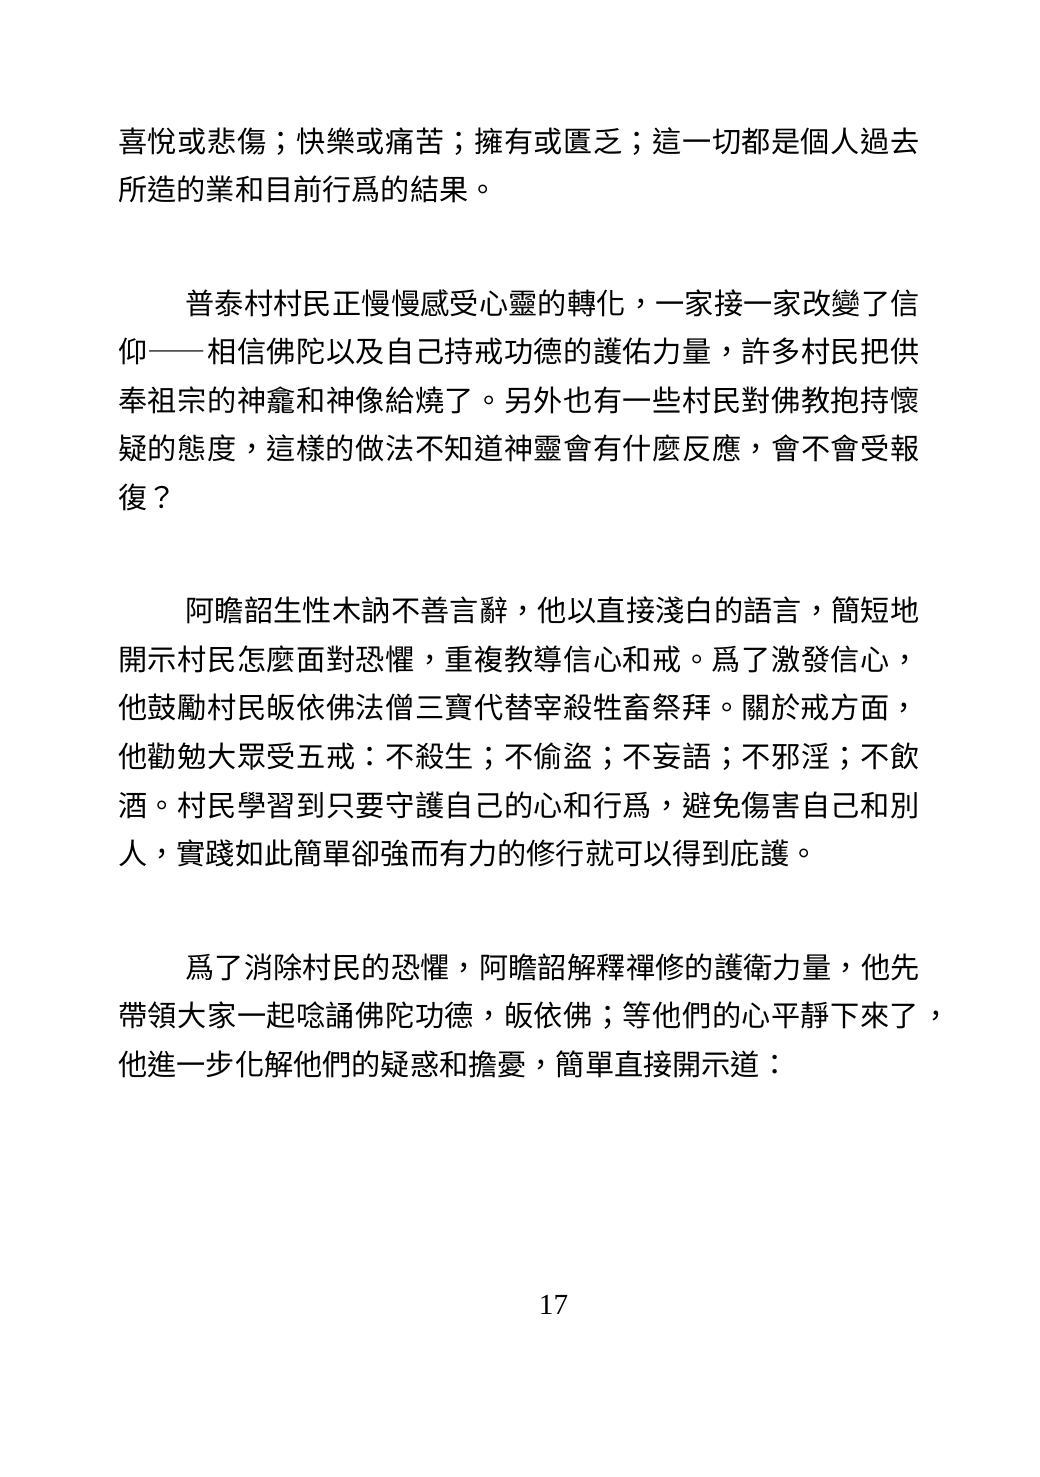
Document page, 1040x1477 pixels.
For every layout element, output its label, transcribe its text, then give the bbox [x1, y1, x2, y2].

text 普泰村村民正慢慢感受心靈的轉化，一家接一家改變了信仰——相信佛陀以及自己持戒功德的護佑力量，許多村民把供奉祖宗的神龕和神像給燒了。另外也有一些村民對佛教抱持懷疑的態度，這樣的做法不知道神靈會有什麼反應，會不會受報復？ [118, 280, 921, 517]
text 鬼神就像太陽、雨水和晨霧一樣是普泰人鄉下生活週遭的一部分，像出生、生活和死亡一樣不可分割。阿瞻韶不排斥鬼神，但是他教導村民鬼神也和他們一樣，每一個都得承受自己行爲的果報，都是由於過去的業而成爲鬼或神。祭拜這些鬼神的結果是賦予它們額外的力量。阿瞻韶教導的重點是因果自負：喜悅或悲傷；快樂或痛苦；擁有或匱乏；這一切都是個人過去所造的業和目前行爲的結果。 [118, 118, 921, 209]
text 阿瞻韶生性木訥不善言辭，他以直接淺白的語言，簡短地開示村民怎麼面對恐懼，重複教導信心和戒。爲了激發信心，他鼓勵村民皈依佛法僧三寶代替宰殺牲畜祭拜。關於戒方面，他勸勉大眾受五戒：不殺生；不偷盜；不妄語；不邪淫；不飲酒。村民學習到只要守護自己的心和行爲，避免傷害自己和別人，實踐如此簡單卻強而有力的修行就可以得到庇護。 [118, 588, 921, 873]
text 爲了消除村民的恐懼，阿瞻韶解釋禪修的護衛力量，他先帶領大家一起唸誦佛陀功德，皈依佛；等他們的心平靜下來了，他進一步化解他們的疑惑和擔憂，簡單直接開示道： [118, 944, 921, 1083]
